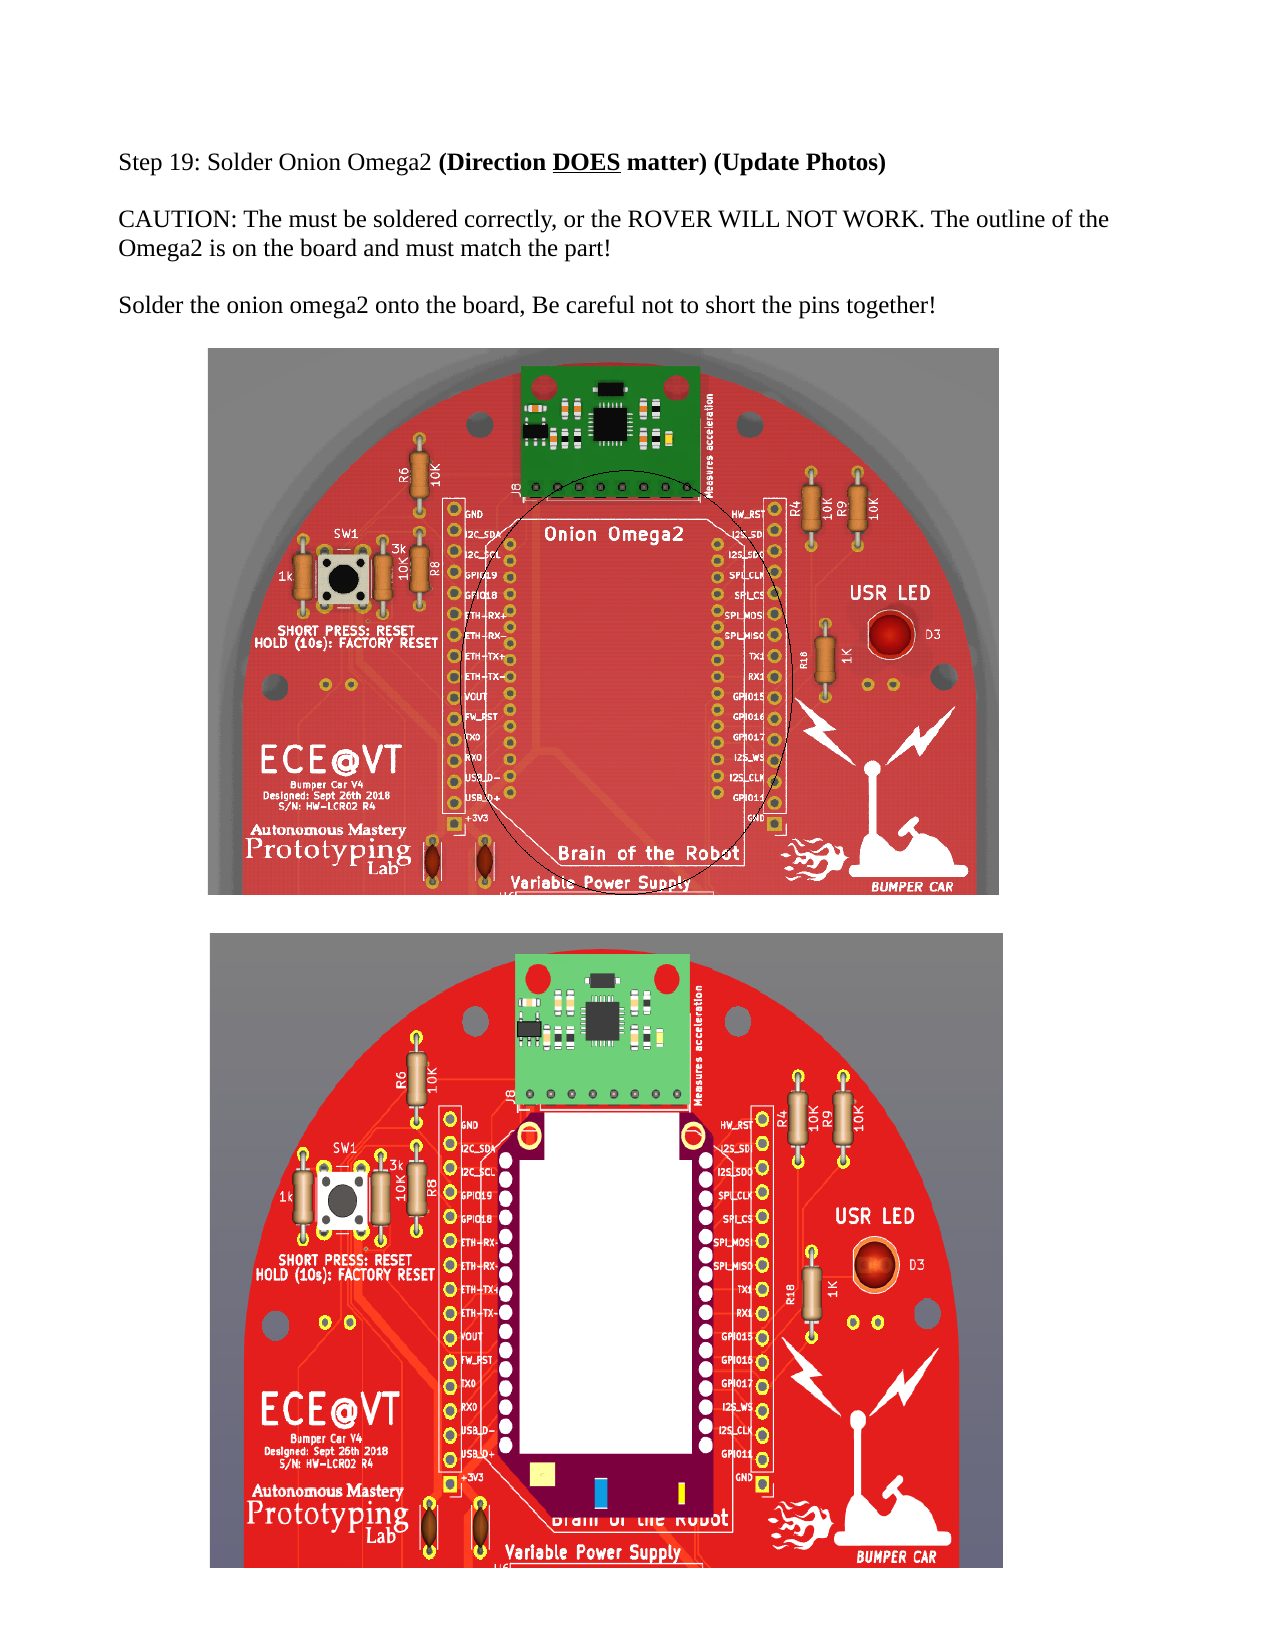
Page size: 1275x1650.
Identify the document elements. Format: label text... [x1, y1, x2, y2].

picture [207, 348, 999, 895]
text Solder the onion omega2 onto the board, Be careful not to short the pins together! [118, 291, 1157, 319]
text CAUTION: The must be soldered correctly, or the ROVER WILL NOT WORK. The outline of the Omega2 is on the board and must match the part! [118, 204, 1157, 262]
text Step 19: Solder Onion Omega2 (Direction DOES matter) (Update Photos) [118, 147, 1157, 176]
picture [209, 933, 1003, 1568]
